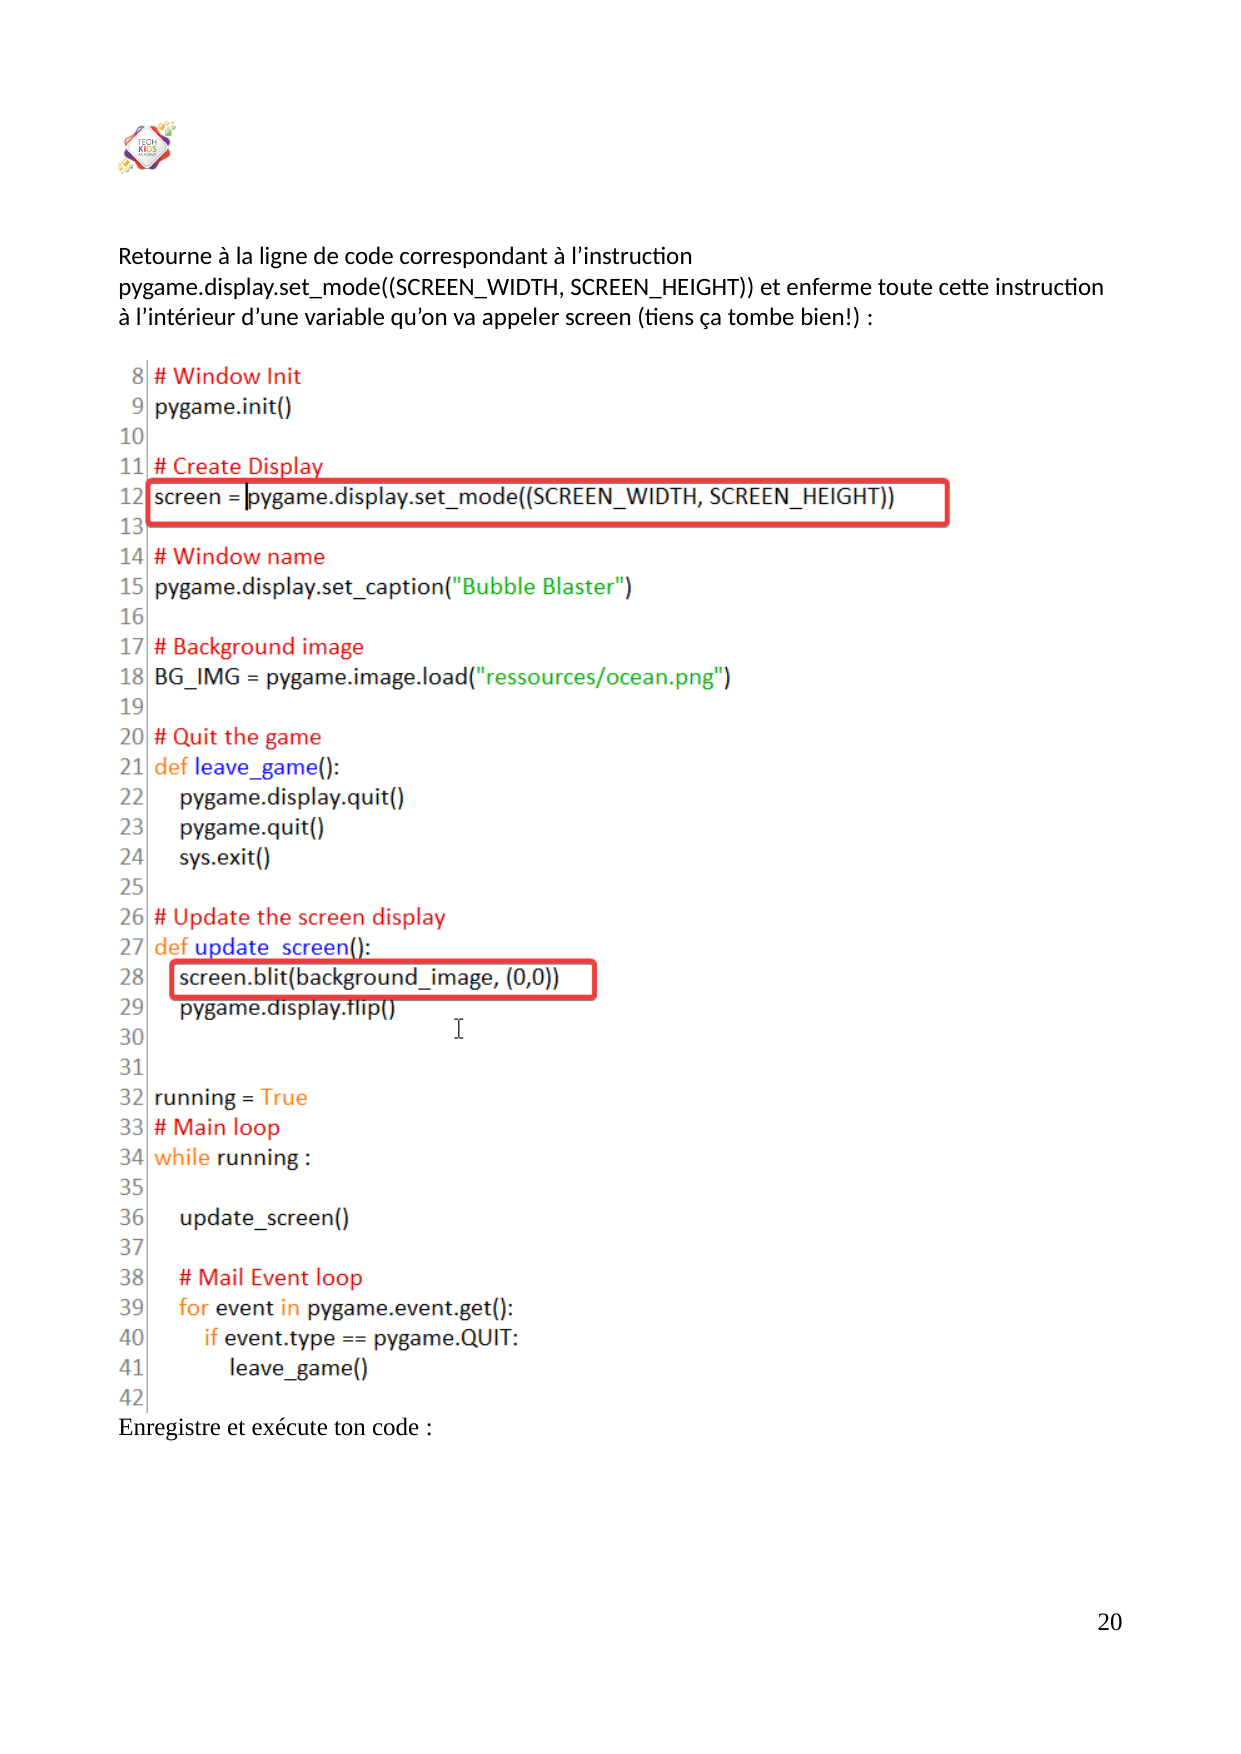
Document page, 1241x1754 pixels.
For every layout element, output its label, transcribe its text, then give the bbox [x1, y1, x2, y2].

picture [118, 360, 1030, 1413]
text Retourne à la ligne de code correspondant à l’instruction pygame.display.set_mode((SCREEN_WIDTH, SCREEN_HEIGHT)) et enferme toute cette instruction à l’intérieur d’une variable qu’on va appeler screen (tiens ça tombe bien!) : [118, 240, 1122, 332]
text Enregistre et exécute ton code : [118, 1044, 1122, 1441]
picture [118, 118, 176, 176]
